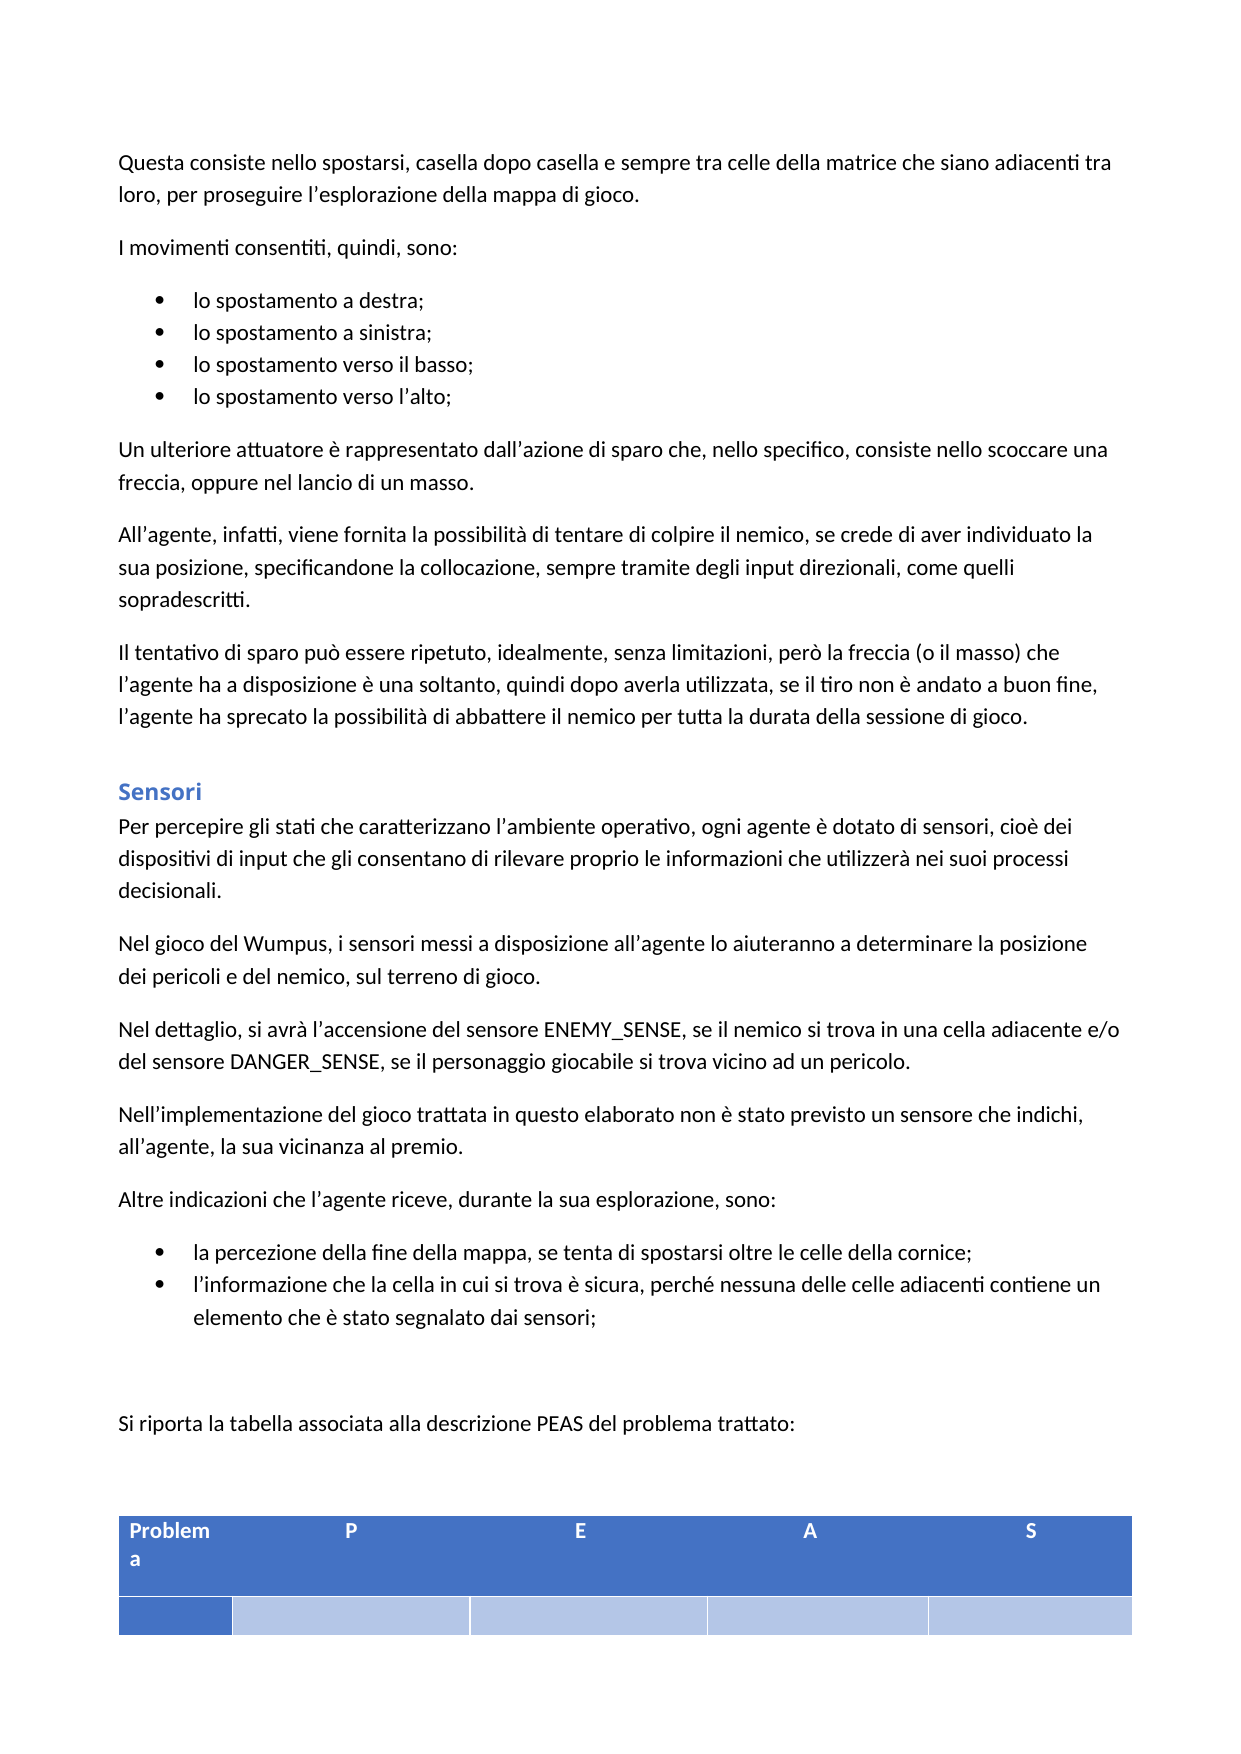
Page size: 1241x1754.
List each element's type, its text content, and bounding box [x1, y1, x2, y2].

table_header S [929, 1516, 1132, 1596]
list la percezione della fine della mappa, se tenta di spostarsi oltre le celle della cornice; [156, 1238, 1122, 1266]
text Altre indicazioni che l’agente riceve, durante la sua esplorazione, sono: [118, 1185, 1122, 1213]
list lo spostamento a sinistra; [156, 318, 1122, 346]
list l’informazione che la cella in cui si trova è sicura, perché nessuna delle celle adiacenti contiene un elemento che è stato segnalato dai sensori; [156, 1270, 1122, 1331]
text Un ulteriore attuatore è rappresentato dall’azione di sparo che, nello specifico, consiste nello scoccare una freccia, oppure nel lancio di un masso. [118, 435, 1122, 496]
table_header E [470, 1516, 691, 1596]
table_cell [119, 1597, 232, 1635]
text Nel dettaglio, si avrà l’accensione del sensore ENEMY_SENSE, se il nemico si trova in una cella adiacente e/o del sensore DANGER_SENSE, se il personaggio giocabile si trova vicino ad un pericolo. [118, 1015, 1122, 1075]
table_cell [471, 1597, 707, 1635]
text Nel gioco del Wumpus, i sensori messi a disposizione all’agente lo aiuteranno a determinare la posizione dei pericoli e del nemico, sul terreno di gioco. [118, 929, 1122, 990]
text Nell’implementazione del gioco trattata in questo elaborato non è stato previsto un sensore che indichi, all’agente, la sua vicinanza al premio. [118, 1100, 1122, 1160]
table_cell [929, 1597, 1132, 1635]
list lo spostamento verso l’alto; [156, 382, 1122, 410]
text Per percepire gli stati che caratterizzano l’ambiente operativo, ogni agente è dotato di sensori, cioè dei dispositivi di input che gli consentano di rilevare proprio le informazioni che utilizzerà nei suoi processi decisionali. [118, 812, 1122, 904]
text All’agente, infatti, viene fornita la possibilità di tentare di colpire il nemico, se crede di aver individuato la sua posizione, specificandone la collocazione, sempre tramite degli input direzionali, come quelli sopradescritti. [118, 521, 1122, 613]
list lo spostamento a destra; [156, 286, 1122, 314]
subtitle Sensori [118, 776, 1122, 807]
table_cell [233, 1597, 469, 1635]
text I movimenti consentiti, quindi, sono: [118, 233, 1122, 261]
table_header P [233, 1516, 470, 1596]
list lo spostamento verso il basso; [156, 350, 1122, 378]
table_header Problema [119, 1516, 233, 1596]
table_cell [708, 1597, 928, 1635]
text Il tentativo di sparo può essere ripetuto, idealmente, senza limitazioni, però la freccia (o il masso) che l’agente ha a disposizione è una soltanto, quindi dopo averla utilizzata, se il tiro non è andato a buon fine, l’agente ha sprecato la possibilità di abbattere il nemico per tutta la durata della sessione di gioco. [118, 638, 1122, 730]
table_header A [691, 1516, 929, 1596]
text Si riporta la tabella associata alla descrizione PEAS del problema trattato: [118, 1409, 1122, 1437]
text Questa consiste nello spostarsi, casella dopo casella e sempre tra celle della matrice che siano adiacenti tra loro, per proseguire l’esplorazione della mappa di gioco. [118, 148, 1122, 208]
